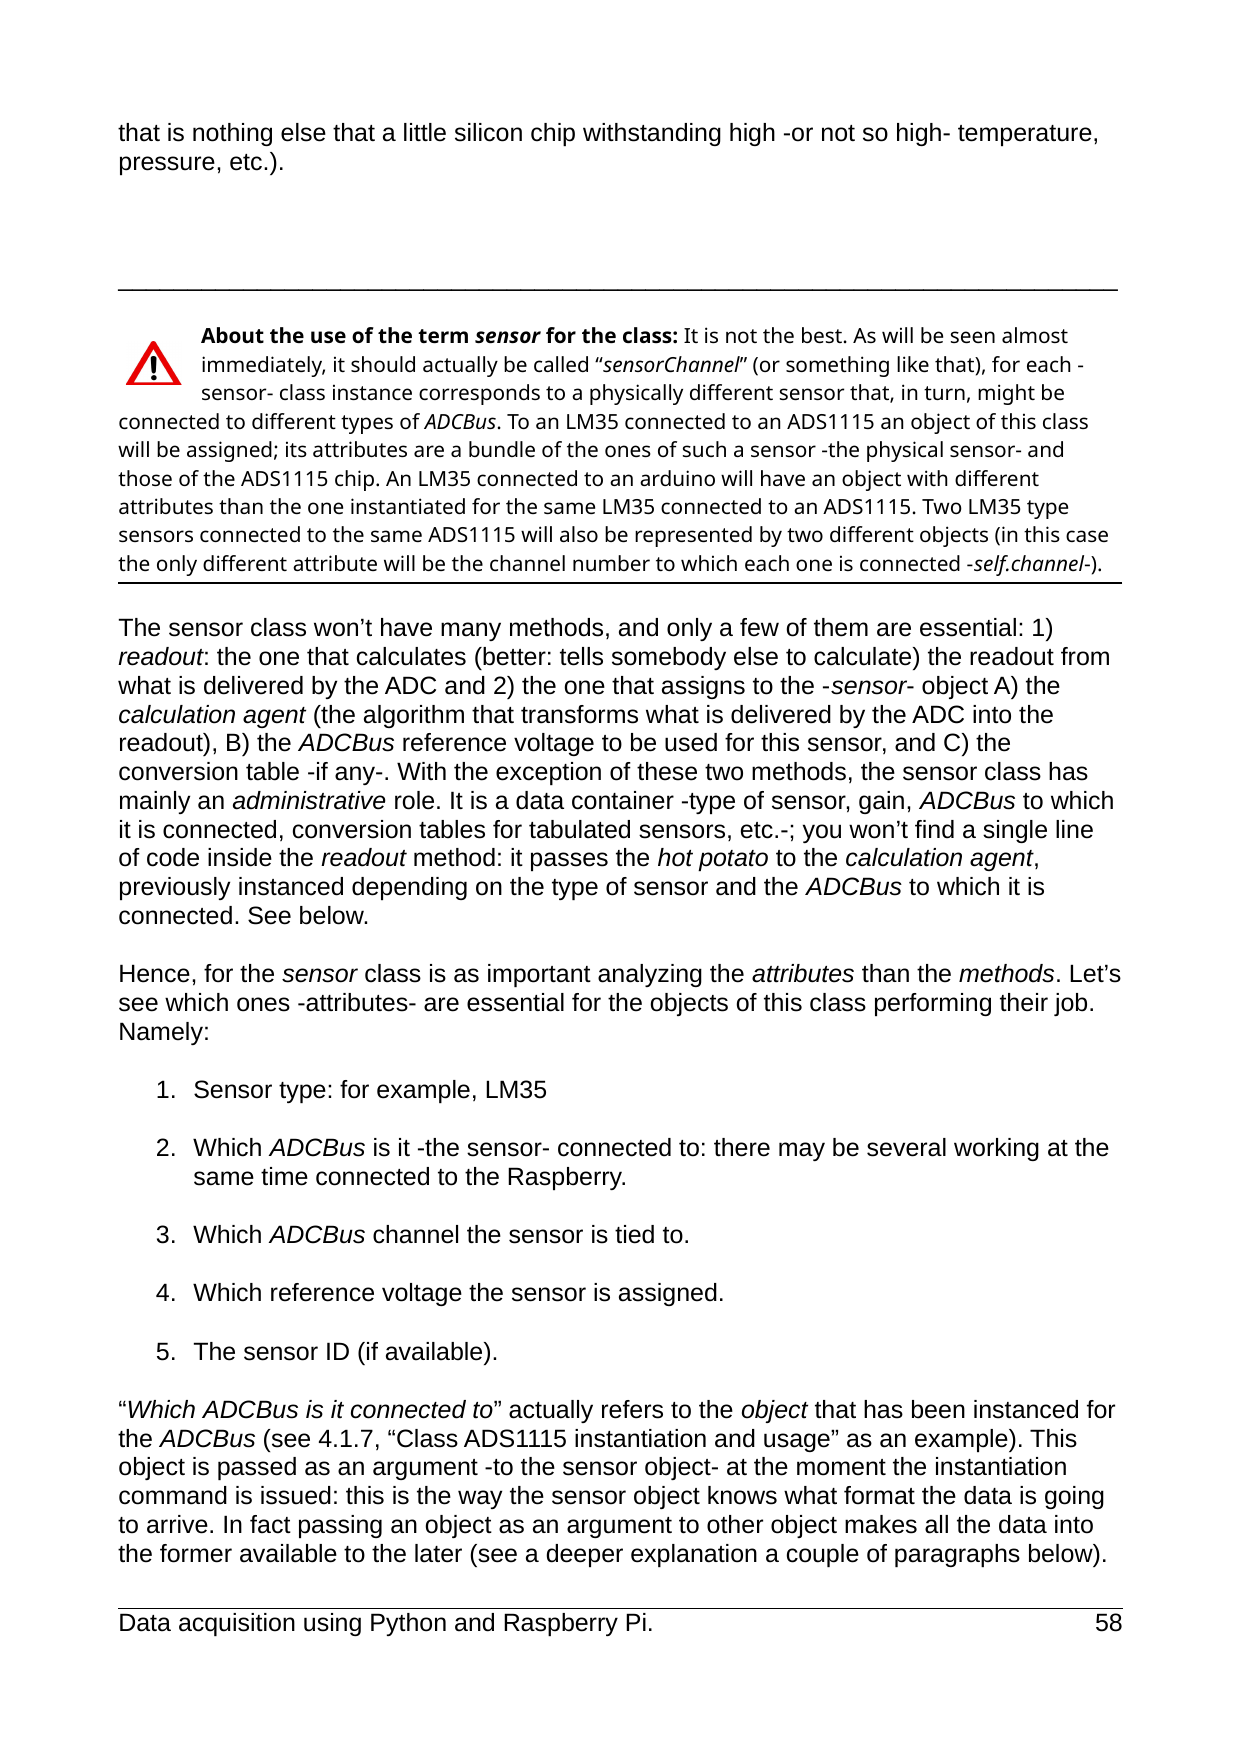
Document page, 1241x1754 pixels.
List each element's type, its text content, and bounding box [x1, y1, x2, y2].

text The sensor class won’t have many methods, and only a few of them are essential: 1) readout: the one that calculates (better: tells somebody else to calculate) the readout from what is delivered by the ADC and 2) the one that assigns to the -sensor- object A) the calculation agent (the algorithm that transforms what is delivered by the ADC into the readout), B) the ADCBus reference voltage to be used for this sensor, and C) the conversion table -if any-. With the exception of these two methods, the sensor class has mainly an administrative role. It is a data container -type of sensor, gain, ADCBus to which it is connected, conversion tables for tabulated sensors, etc.-; you won’t find a single line of code inside the readout method: it passes the hot potato to the calculation agent, previously instanced depending on the type of sensor and the ADCBus to which it is connected. See below. [118, 613, 1122, 930]
list Which reference voltage the sensor is assigned. [156, 1278, 1122, 1307]
text ________________________________________________________________________ [118, 263, 1122, 292]
list Sensor type: for example, LM35 [156, 1075, 1122, 1104]
text that is nothing else that a little silicon chip withstanding high -or not so high- temperature, pressure, etc.). [118, 118, 1122, 176]
text Hence, for the sensor class is as important analyzing the attributes than the methods. Let’s see which ones -attributes- are essential for the objects of this class performing their job. Namely: [118, 959, 1122, 1045]
list Which ADCBus is it -the sensor- connected to: there may be several working at the same time connected to the Raspberry. [156, 1133, 1122, 1191]
text About the use of the term sensor for the class: It is not the best. As will be seen almost immediately, it should actually be called “sensorChannel” (or something like that), for each -sensor- class instance corresponds to a physically different sensor that, in turn, might be connected to different types of ADCBus. To an LM35 connected to an ADS1115 an object of this class will be assigned; its attributes are a bundle of the ones of such a sensor -the physical sensor- and those of the ADS1115 chip. An LM35 connected to an arduino will have an object with different attributes than the one instantiated for the same LM35 connected to an ADS1115. Two LM35 type sensors connected to the same ADS1115 will also be represented by two different objects (in this case the only different attribute will be the channel number to which each one is connected -self.channel-). [118, 322, 1122, 582]
picture [125, 341, 182, 385]
list The sensor ID (if available). [156, 1337, 1122, 1365]
text “Which ADCBus is it connected to” actually refers to the object that has been instanced for the ADCBus (see 4.1.7, “Class ADS1115 instantiation and usage” as an example). This object is passed as an argument -to the sensor object- at the moment the instantiation command is issued: this is the way the sensor object knows what format the data is going to arrive. In fact passing an object as an argument to other object makes all the data into the former available to the later (see a deeper explanation a couple of paragraphs below). [118, 1395, 1122, 1567]
list Which ADCBus channel the sensor is tied to. [156, 1220, 1122, 1249]
